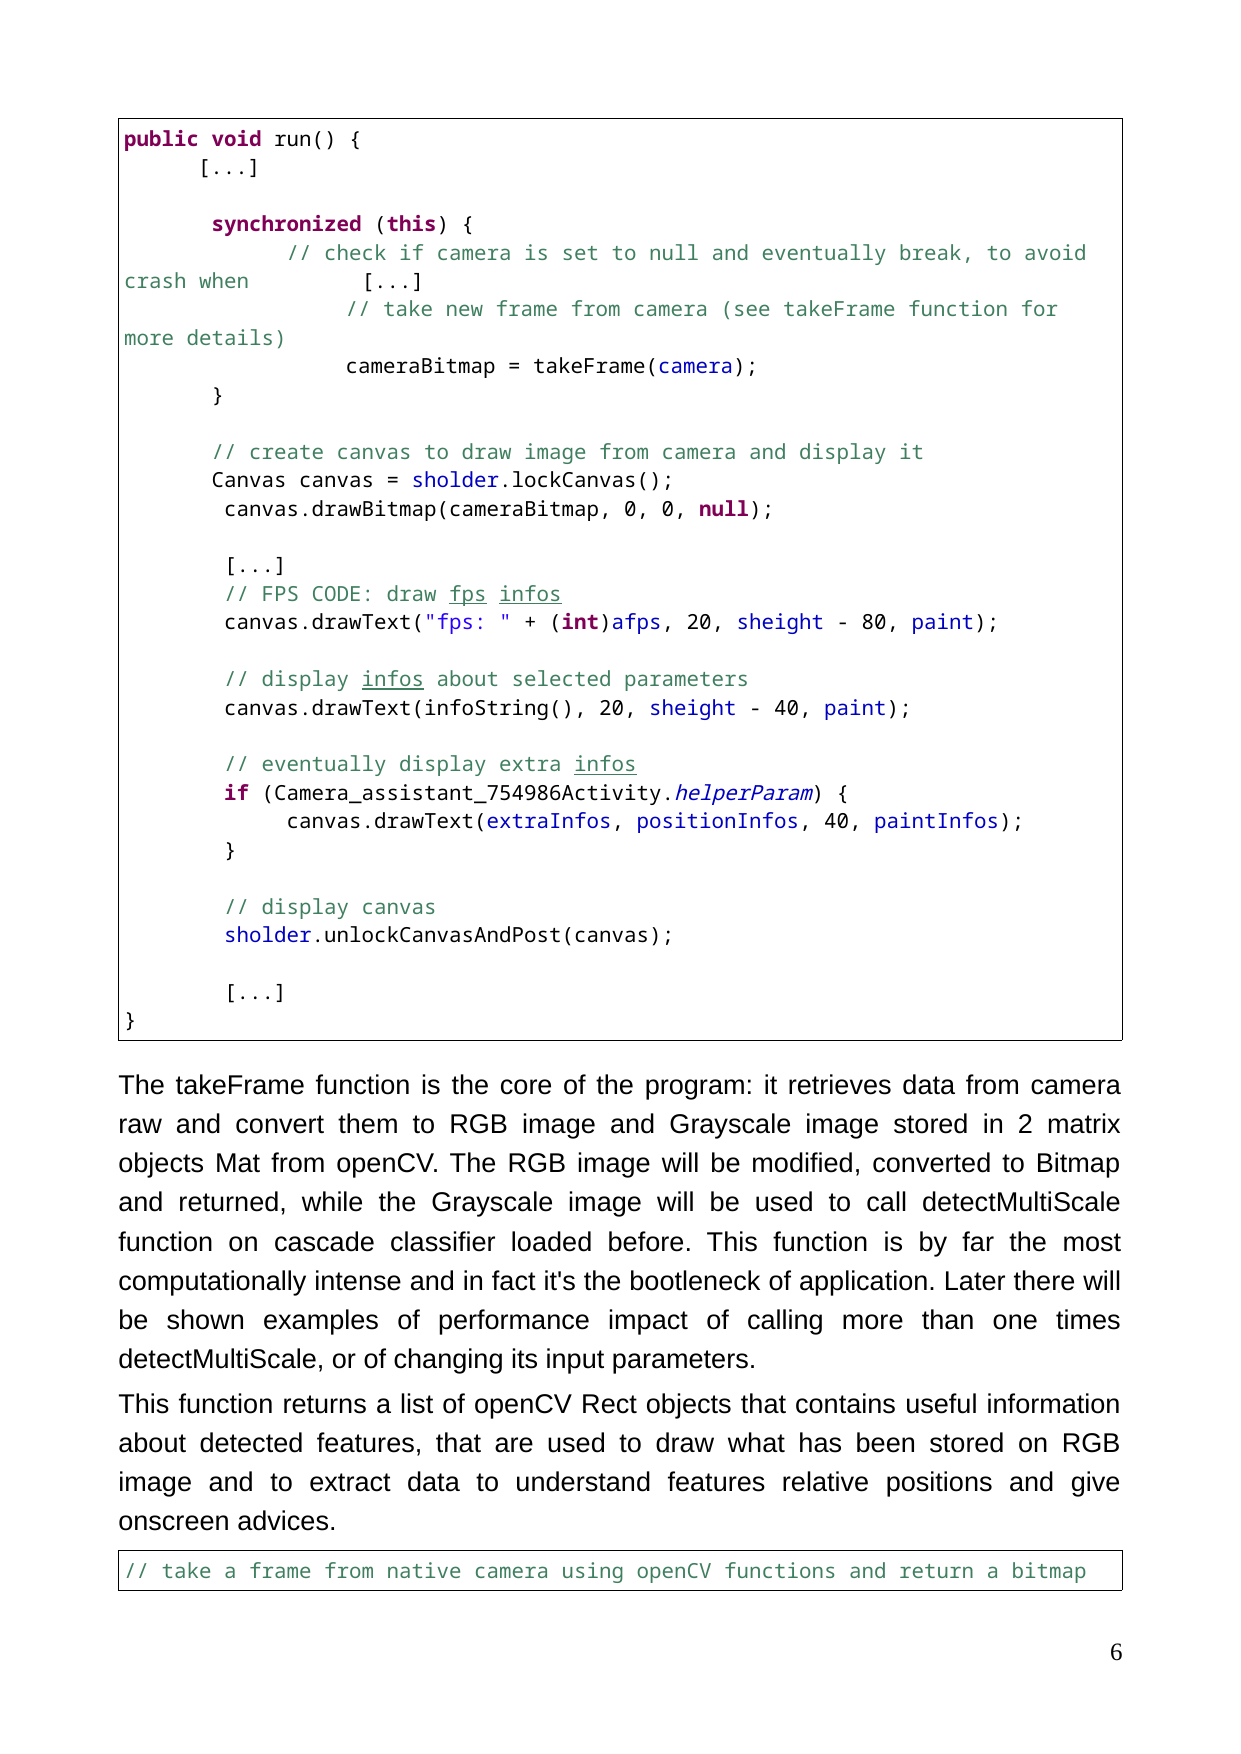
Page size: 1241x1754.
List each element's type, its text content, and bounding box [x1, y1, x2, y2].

table_header // take a frame from native camera using openCV functions and return a bitmap [119, 1551, 1122, 1590]
table_header public void run() { [...] synchronized (this) { // check if camera is set to null and eventually break, to avoid crash when [...] // take new frame from camera (see takeFrame function for more details) cameraBitmap = takeFrame(camera); } // create canvas to draw image from camera and display it Canvas canvas = sholder.lockCanvas(); canvas.drawBitmap(cameraBitmap, 0, 0, null); [...] // FPS CODE: draw fps infos canvas.drawText("fps: " + (int)afps, 20, sheight - 80, paint); // display infos about selected parameters canvas.drawText(infoString(), 20, sheight - 40, paint); // eventually display extra infos if (Camera_assistant_754986Activity.helperParam) { canvas.drawText(extraInfos, positionInfos, 40, paintInfos); } // display canvas sholder.unlockCanvasAndPost(canvas); [...] } [119, 119, 1122, 1040]
text The takeFrame function is the core of the program: it retrieves data from camera raw and convert them to RGB image and Grayscale image stored in 2 matrix objects Mat from openCV. The RGB image will be modified, converted to Bitmap and returned, while the Grayscale image will be used to call detectMultiScale function on cascade classifier loaded before. This function is by far the most computationally intense and in fact it's the bootleneck of application. Later there will be shown examples of performance impact of calling more than one times detectMultiScale, or of changing its input parameters. [118, 1069, 1122, 1374]
text This function returns a list of openCV Rect objects that contains useful information about detected features, that are used to draw what has been stored on RGB image and to extract data to understand features relative positions and give onscreen advices. [118, 1388, 1122, 1536]
